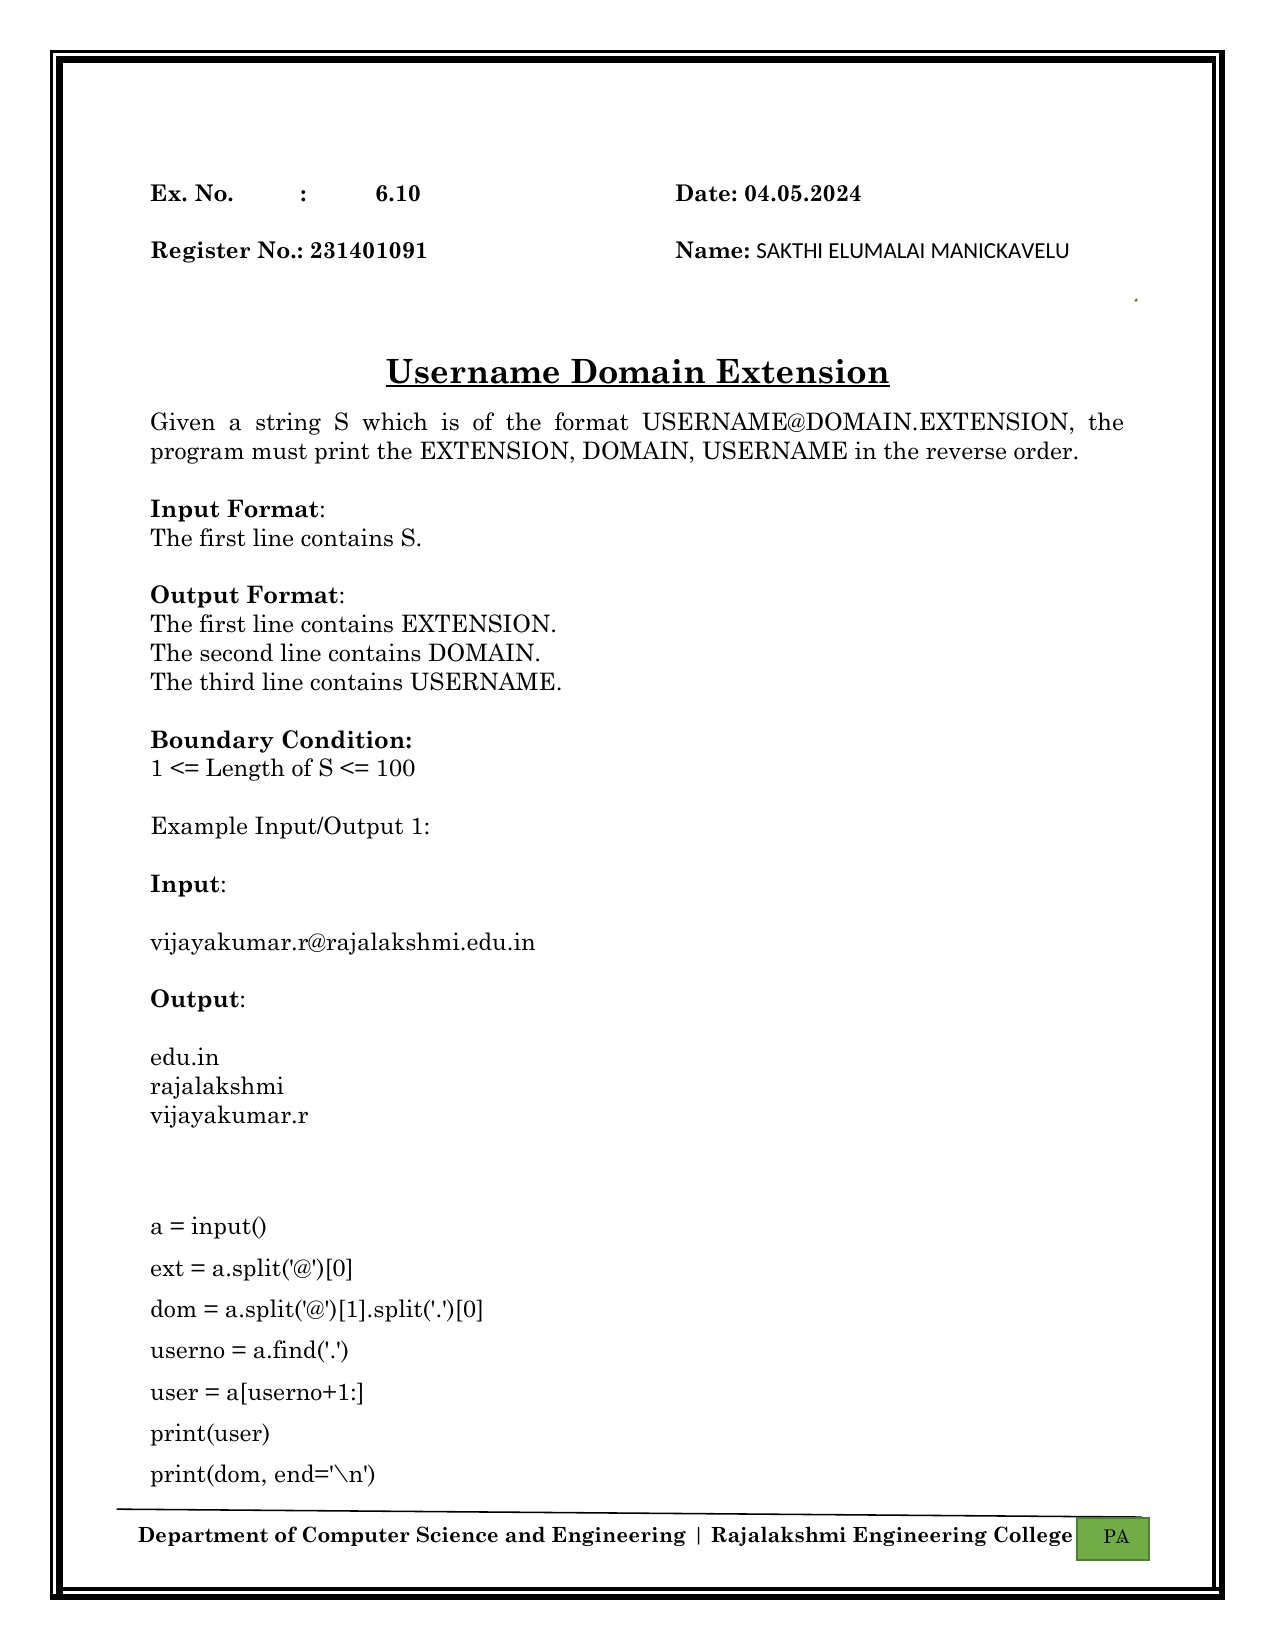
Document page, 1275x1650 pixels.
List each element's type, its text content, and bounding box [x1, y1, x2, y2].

text Output Format: [150, 580, 1125, 609]
text userno = a.find('.') [150, 1335, 1125, 1364]
text The second line contains DOMAIN. [150, 638, 1125, 667]
text Given a string S which is of the format USERNAME@DOMAIN.EXTENSION, the program must print the EXTENSION, DOMAIN, USERNAME in the reverse order. [150, 407, 1125, 465]
text dom = a.split('@')[1].split('.')[0] [150, 1294, 1125, 1323]
text The third line contains USERNAME. [150, 667, 1125, 696]
text rajalakshmi [150, 1071, 1125, 1099]
text Example Input/Output 1: [150, 811, 1125, 840]
text print(dom, end='\n') [150, 1459, 1125, 1488]
text vijayakumar.r@rajalakshmi.edu.in [150, 926, 1125, 955]
text Output: [150, 984, 1125, 1013]
text print(user) [150, 1418, 1125, 1447]
text ext = a.split('@')[0] [150, 1252, 1125, 1281]
text 1 <= Length of S <= 100 [150, 753, 1125, 782]
text Username Domain Extension [150, 350, 1125, 390]
text Input Format: [150, 493, 1125, 522]
text edu.in [150, 1042, 1125, 1071]
text vijayakumar.r [150, 1099, 1125, 1128]
text The first line contains EXTENSION. [150, 609, 1125, 638]
text Ex. No. : 6.10 Date: 04.05.2024 [150, 179, 1125, 207]
text user = a[userno+1:] [150, 1376, 1125, 1405]
text The first line contains S. [150, 522, 1125, 551]
text a = input() [150, 1211, 1125, 1240]
text Boundary Condition: [150, 724, 1125, 753]
text Input: [150, 869, 1125, 897]
text Register No.: 231401091 Name: SAKTHI ELUMALAI MANICKAVELU [150, 236, 1125, 264]
